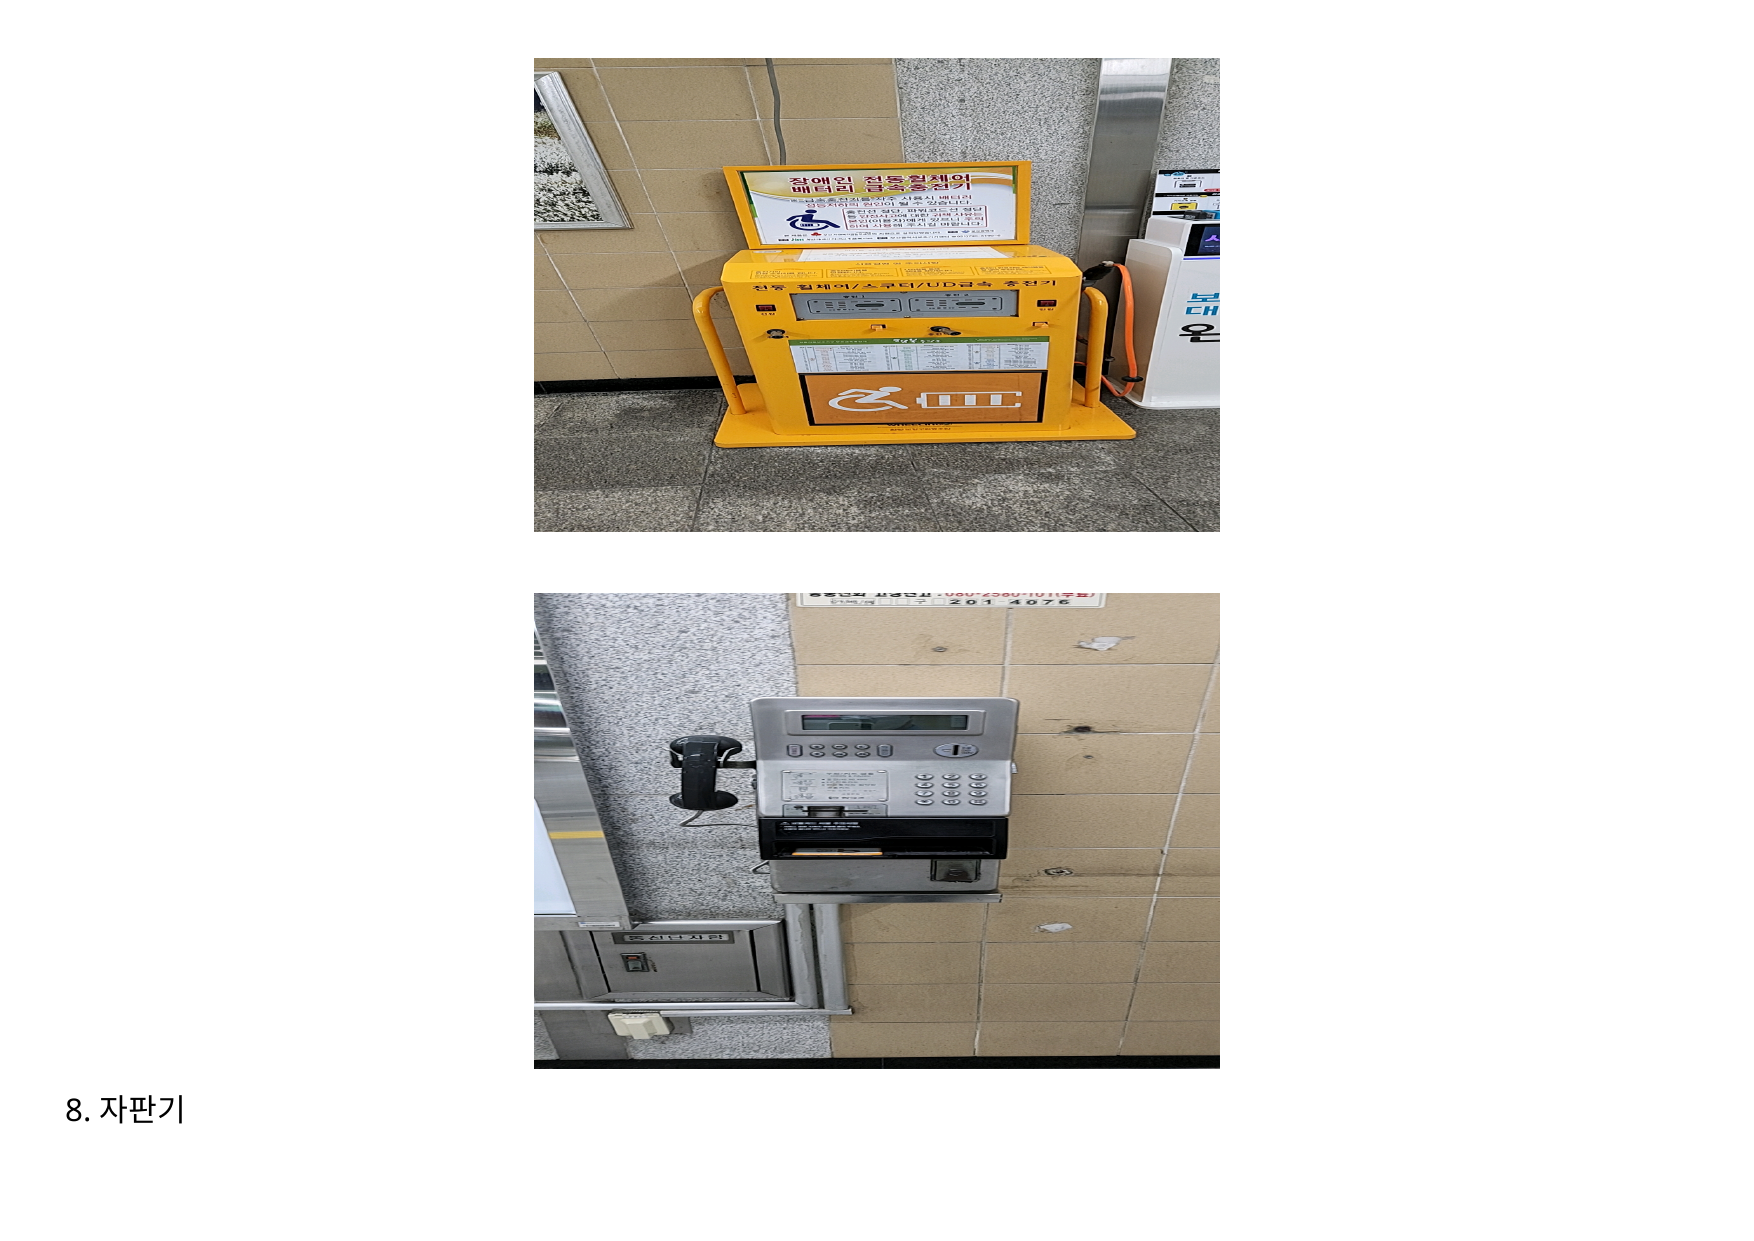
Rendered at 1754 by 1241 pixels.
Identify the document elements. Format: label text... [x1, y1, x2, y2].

text 8. 자판기 [65, 1085, 1689, 1131]
